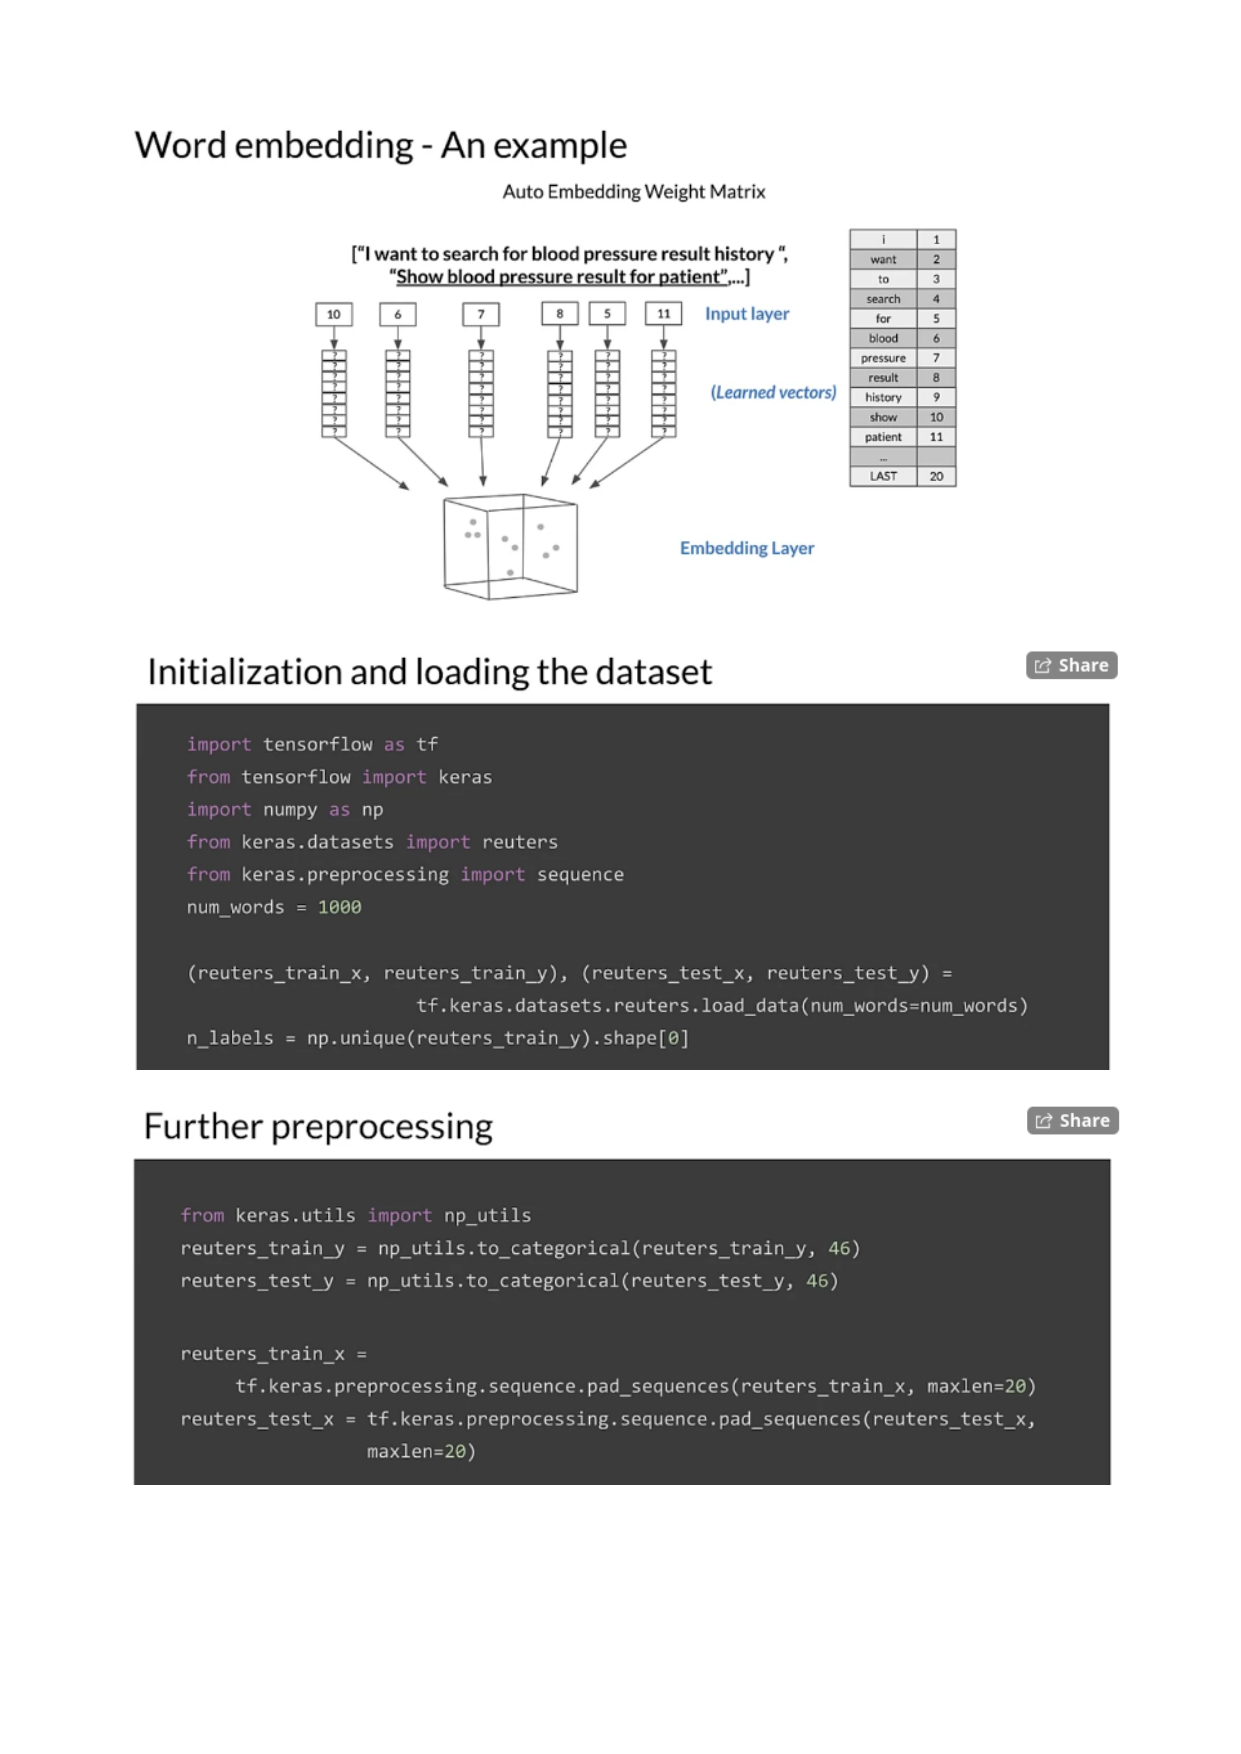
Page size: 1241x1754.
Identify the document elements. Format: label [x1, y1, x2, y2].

picture [118, 639, 1123, 1070]
picture [118, 118, 1123, 611]
picture [118, 1098, 1123, 1485]
